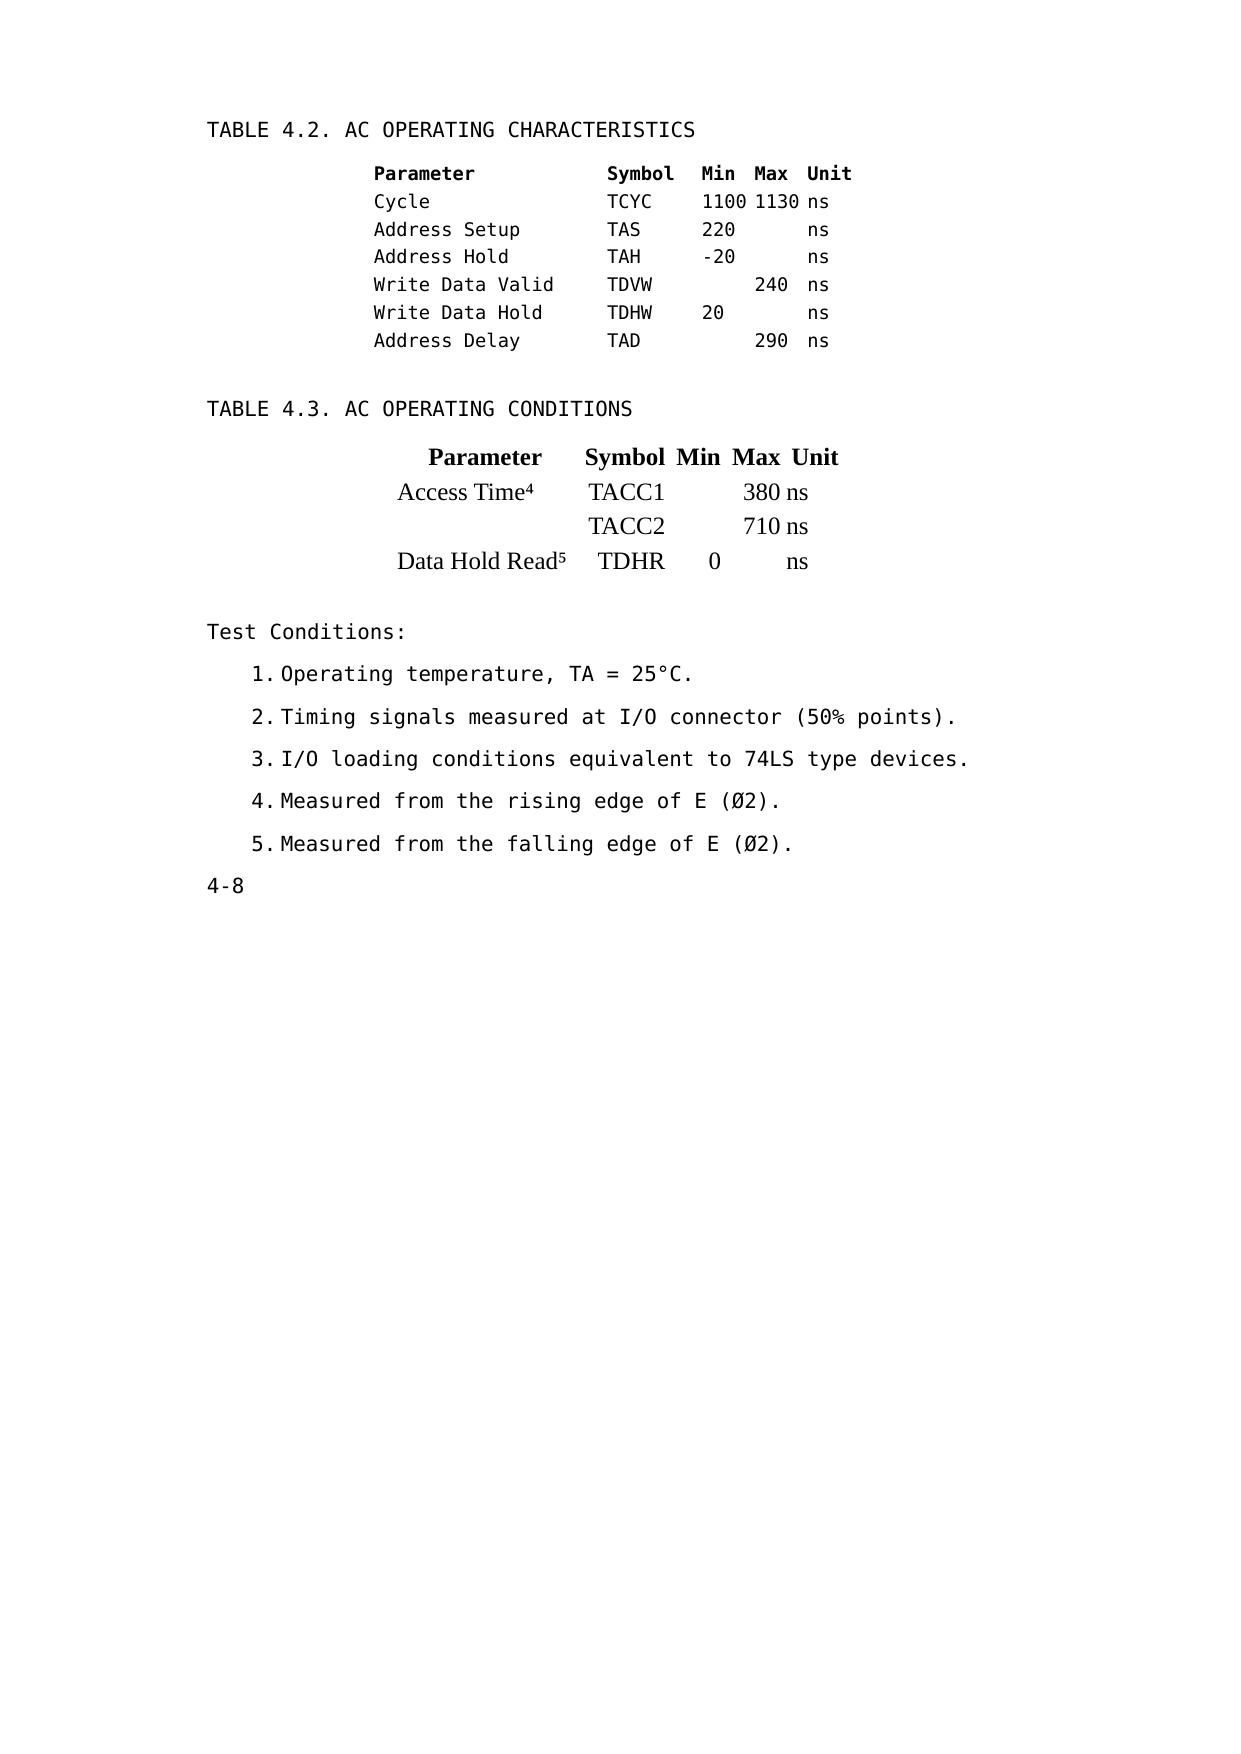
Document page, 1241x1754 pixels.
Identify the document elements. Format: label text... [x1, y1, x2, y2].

table_cell [699, 271, 751, 299]
table_cell ns [783, 543, 846, 578]
table_cell ns [804, 216, 870, 244]
table_header Max [724, 439, 783, 474]
table_cell 380 [724, 474, 783, 508]
table_cell 290 [751, 327, 804, 354]
text TABLE 4.2. AC OPERATING CHARACTERISTICS [207, 118, 1122, 142]
table_cell TAD [604, 327, 699, 354]
table_cell ns [804, 271, 870, 299]
table_cell ns [804, 299, 870, 327]
table_header Min [699, 161, 751, 188]
table_cell TDHW [604, 299, 699, 327]
table_header Unit [804, 161, 870, 188]
table_header Parameter [394, 439, 576, 474]
table_cell TCYC [604, 188, 699, 216]
table_cell 20 [699, 299, 751, 327]
table_cell Address Hold [371, 244, 604, 271]
table_cell TDHR [576, 543, 668, 578]
list Measured from the falling edge of E (Ø2). [251, 832, 1122, 856]
table_header Symbol [576, 439, 668, 474]
table_cell TDVW [604, 271, 699, 299]
table_cell 240 [751, 271, 804, 299]
table_cell Cycle [371, 188, 604, 216]
table_header Max [751, 161, 804, 188]
table_header Parameter [371, 161, 604, 188]
table_cell 220 [699, 216, 751, 244]
table_cell Write Data Valid [371, 271, 604, 299]
table_cell -20 [699, 244, 751, 271]
table_cell Access Time⁴ [394, 474, 576, 508]
table_cell TAH [604, 244, 699, 271]
table_header Unit [783, 439, 846, 474]
table_cell [724, 543, 783, 578]
list Measured from the rising edge of E (Ø2). [251, 789, 1122, 814]
table_cell [751, 299, 804, 327]
table_cell TAS [604, 216, 699, 244]
table_cell ns [804, 327, 870, 354]
table_cell ns [804, 188, 870, 216]
table_cell TACC2 [576, 509, 668, 543]
table_cell 1130 [751, 188, 804, 216]
table_cell [668, 509, 723, 543]
text Test Conditions: [207, 620, 1122, 644]
table_cell Address Delay [371, 327, 604, 354]
table_header Min [668, 439, 723, 474]
list Timing signals measured at I/O connector (50% points). [251, 705, 1122, 729]
table_cell ns [804, 244, 870, 271]
table_cell [668, 474, 723, 508]
table_cell Address Setup [371, 216, 604, 244]
table_cell [394, 509, 576, 543]
table_cell Write Data Hold [371, 299, 604, 327]
table_cell TACC1 [576, 474, 668, 508]
text 4-8 [207, 874, 1122, 899]
list I/O loading conditions equivalent to 74LS type devices. [251, 747, 1122, 771]
table_cell Data Hold Read⁵ [394, 543, 576, 578]
list Operating temperature, TA = 25°C. [251, 662, 1122, 687]
table_cell ns [783, 474, 846, 508]
text TABLE 4.3. AC OPERATING CONDITIONS [207, 397, 1122, 421]
table_cell 1100 [699, 188, 751, 216]
table_cell [751, 216, 804, 244]
table_header Symbol [604, 161, 699, 188]
table_cell [751, 244, 804, 271]
table_cell [699, 327, 751, 354]
table_cell 0 [668, 543, 723, 578]
table_cell 710 [724, 509, 783, 543]
table_cell ns [783, 509, 846, 543]
